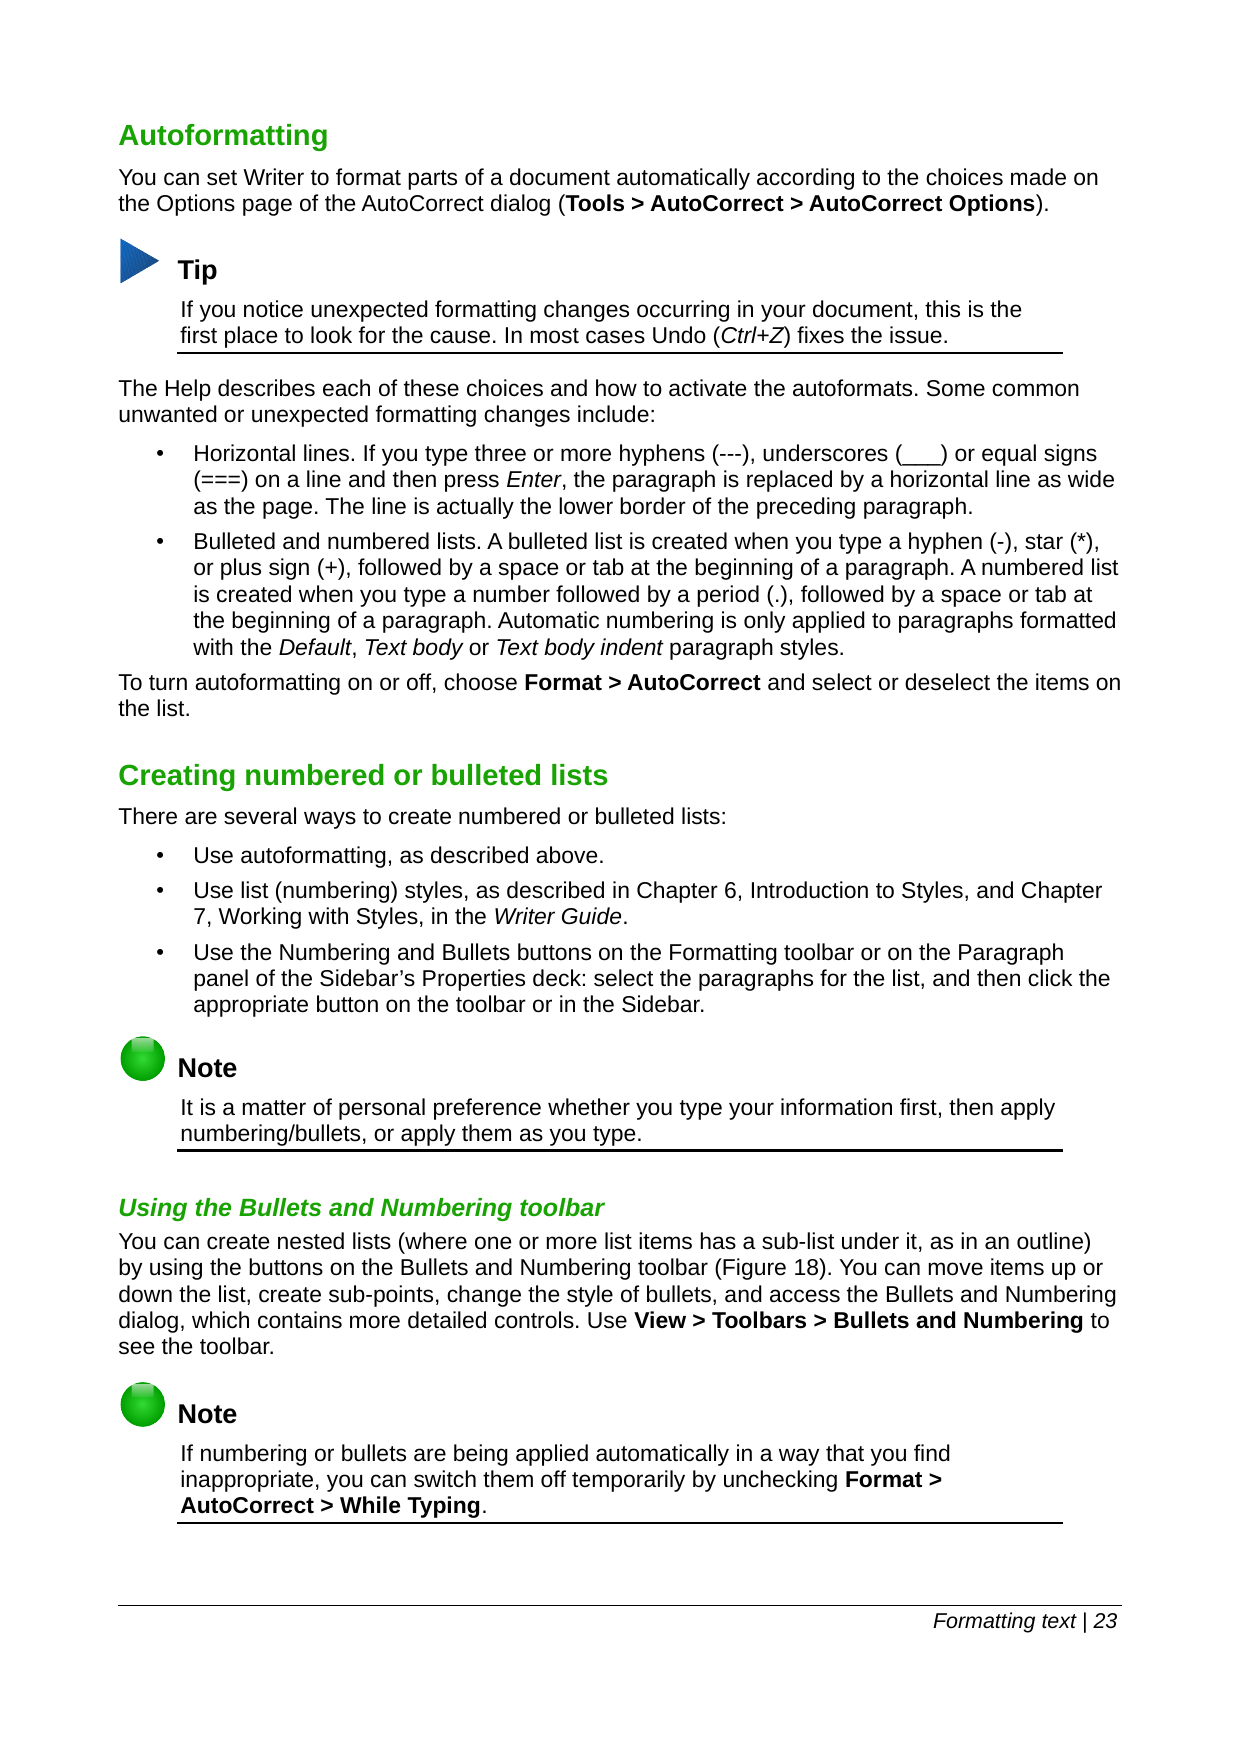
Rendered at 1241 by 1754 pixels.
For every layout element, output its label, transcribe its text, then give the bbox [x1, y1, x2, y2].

list Use autoformatting, as described above. [156, 842, 1122, 868]
subtitle Tip [118, 236, 1122, 286]
subtitle Autoformatting [118, 118, 1122, 152]
subtitle Creating numbered or bulleted lists [118, 757, 1122, 791]
list Bulleted and numbered lists. A bulleted list is created when you type a hyphen (-), star (*), or plus sign (+), followed by a space or tab at the beginning of a paragraph. A numbered list is created when you type a number followed by a period (.), followed by a space or tab at the beginning of a paragraph. Automatic numbering is only applied to paragraphs formatted with the Default, Text body or Text body indent paragraph styles. [156, 528, 1122, 660]
text If numbering or bullets are being applied automatically in a way that you find inappropriate, you can switch them off temporarily by unchecking Format > AutoCorrect > While Typing. [177, 1437, 1063, 1522]
subtitle Using the Bullets and Numbering toolbar [118, 1193, 1122, 1222]
text It is a matter of personal preference whether you type your information first, then apply numbering/bullets, or apply them as you type. [177, 1091, 1063, 1149]
text The Help describes each of these choices and how to activate the autoformats. Some common unwanted or unexpected formatting changes include: [118, 375, 1122, 428]
text If you notice unexpected formatting changes occurring in your document, this is the first place to look for the cause. In most cases Undo (Ctrl+Z) fixes the issue. [177, 293, 1063, 352]
subtitle Note [118, 1380, 1122, 1429]
subtitle Note [118, 1034, 1122, 1083]
list Use list (numbering) styles, as described in Chapter 6, Introduction to Styles, and Chapter 7, Working with Styles, in the Writer Guide. [156, 877, 1122, 929]
text There are several ways to create numbered or bulleted lists: [118, 803, 1122, 829]
text To turn autoformatting on or off, choose Format > AutoCorrect and select or deselect the items on the list. [118, 669, 1122, 721]
text You can create nested lists (where one or more list items has a sub-list under it, as in an outline) by using the buttons on the Bullets and Numbering toolbar (Figure 18). You can move items up or down the list, create sub-points, change the style of bullets, and access the Bullets and Numbering dialog, which contains more detailed controls. Use View > Toolbars > Bullets and Numbering to see the toolbar. [118, 1228, 1122, 1360]
text You can set Writer to format parts of a document automatically according to the choices made on the Options page of the AutoCorrect dialog (Tools > AutoCorrect > AutoCorrect Options). [118, 163, 1122, 216]
list Use the Numbering and Bullets buttons on the Formatting toolbar or on the Paragraph panel of the Sidebar’s Properties deck: select the paragraphs for the list, and then click the appropriate button on the toolbar or in the Sidebar. [156, 938, 1122, 1017]
list Horizontal lines. If you type three or more hyphens (---), underscores (___) or equal signs (===) on a line and then press Enter, the paragraph is replaced by a horizontal line as wide as the page. The line is actually the lower border of the preceding paragraph. [156, 440, 1122, 519]
